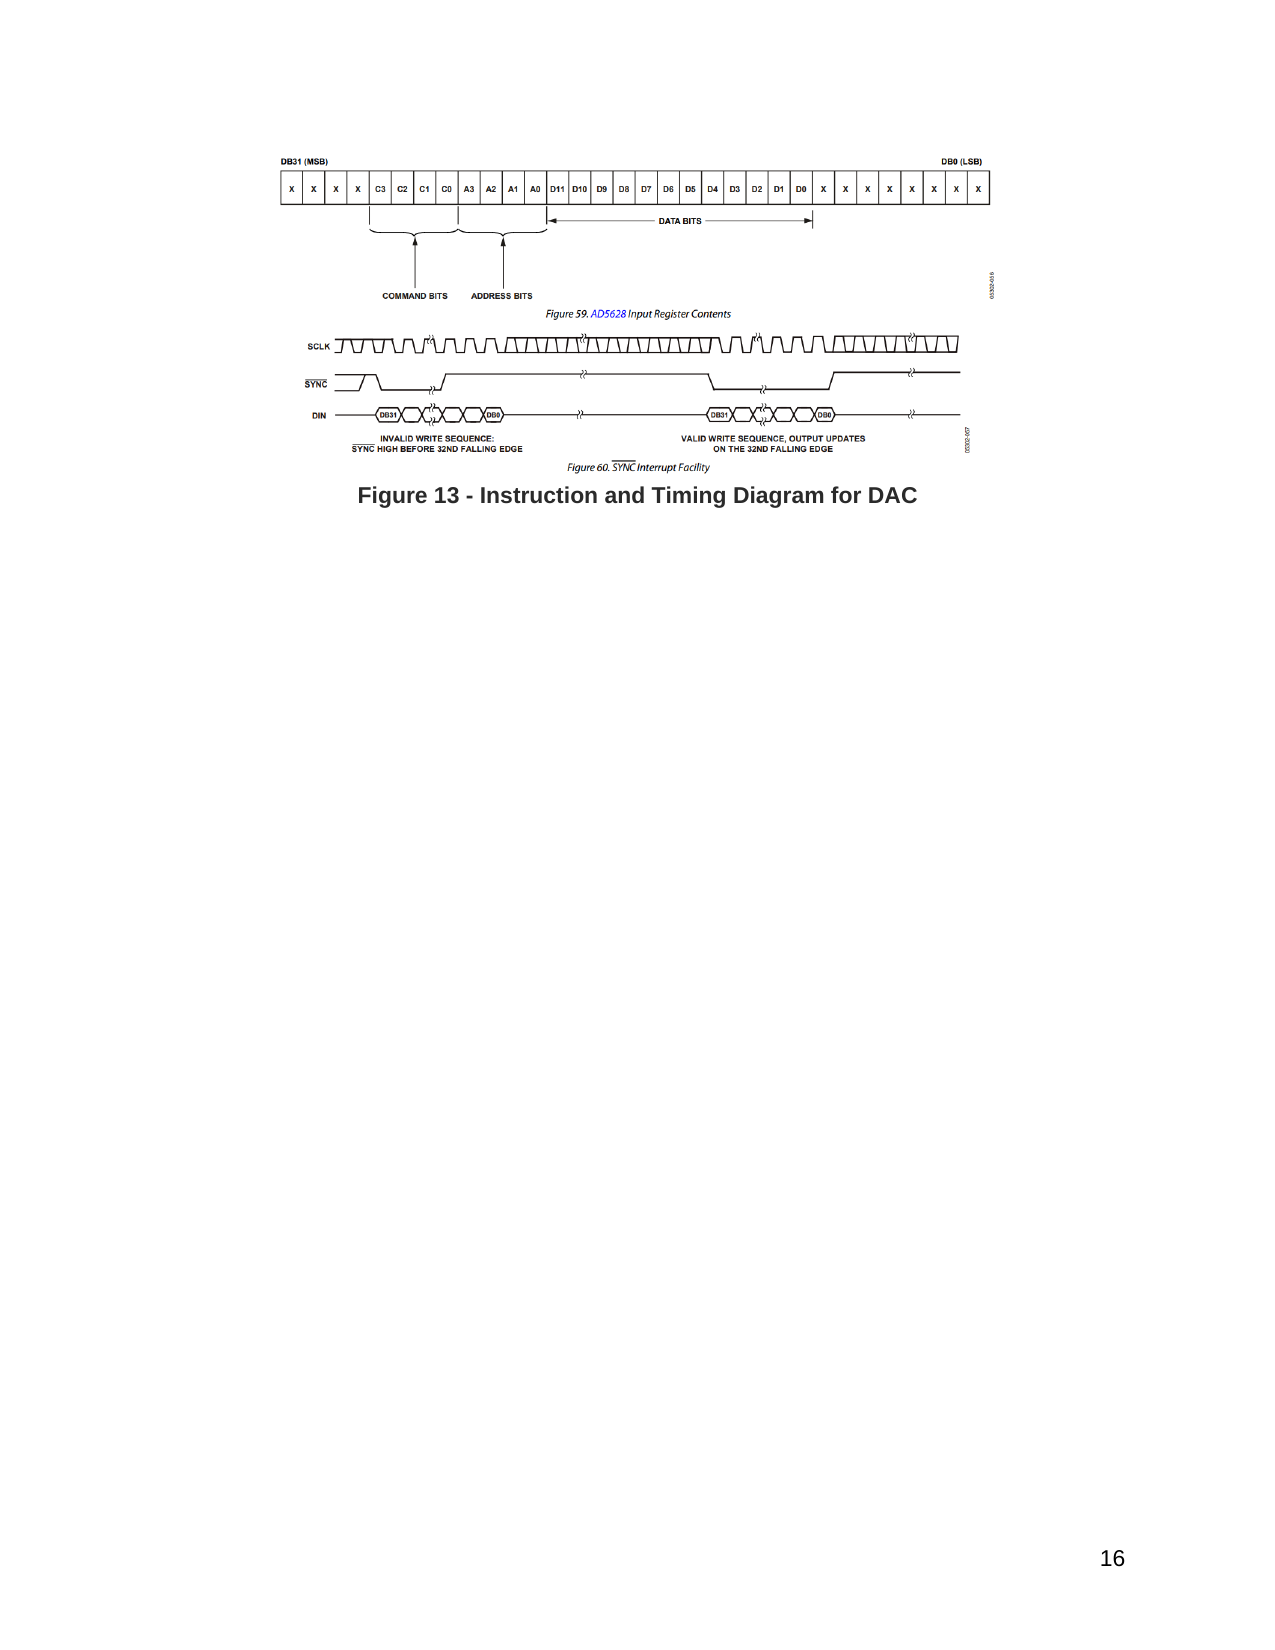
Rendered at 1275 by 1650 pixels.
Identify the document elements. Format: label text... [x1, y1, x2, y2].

text Figure 13 - Instruction and Timing Diagram for DAC [150, 482, 1125, 508]
picture [271, 150, 1004, 478]
